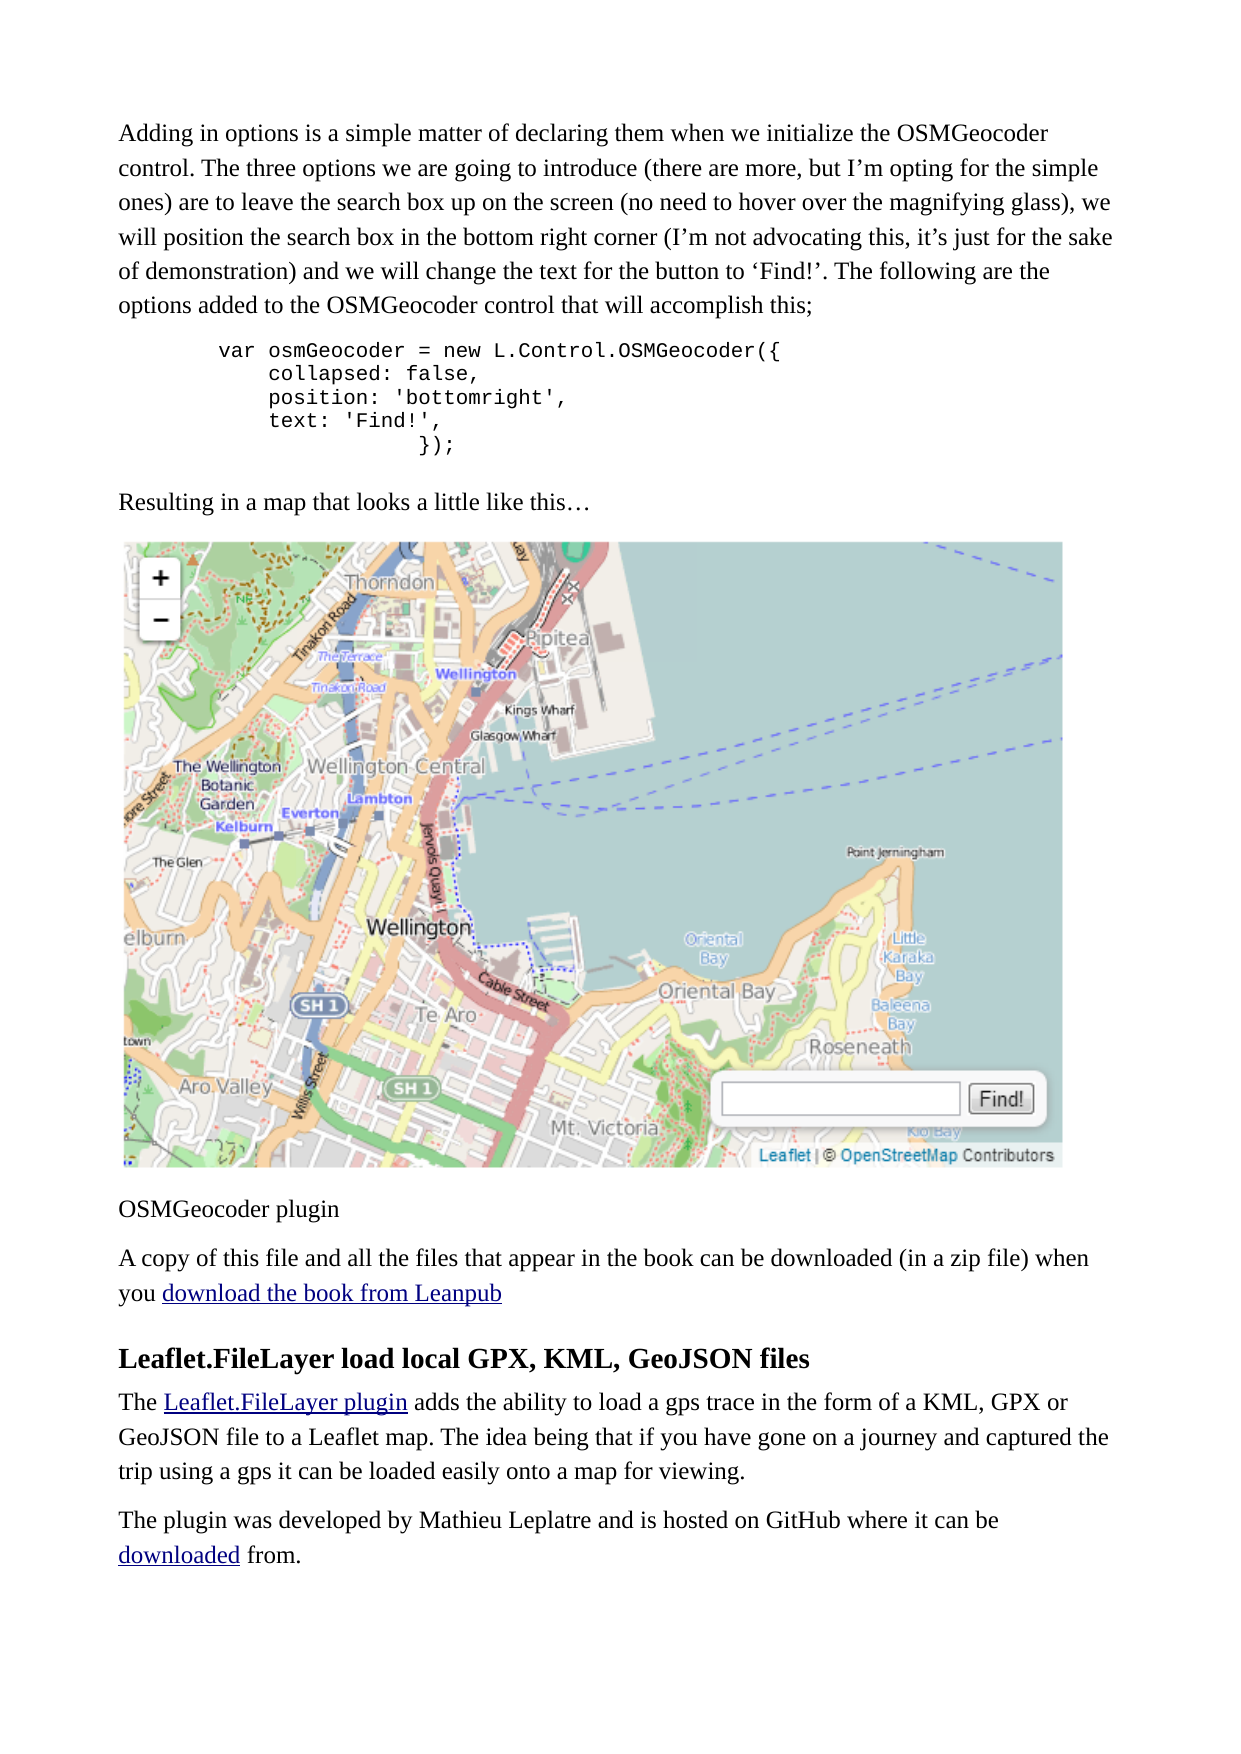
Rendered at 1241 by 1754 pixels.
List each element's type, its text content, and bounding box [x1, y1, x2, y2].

text var osmGeocoder = new L.Control.OSMGeocoder({ [118, 339, 1122, 363]
text The Leaflet.FileLayer plugin adds the ability to load a gps trace in the form of a KML, GPX or GeoJSON file to a Leaflet map. The idea being that if you have gone on a journey and captured the trip using a gps it can be loaded easily onto a map for viewing. [118, 1387, 1122, 1485]
text text: 'Find!', [118, 411, 1122, 434]
text A copy of this file and all the files that appear in the book can be downloaded (in a zip file) when you download the book from Leanpub [118, 1243, 1122, 1306]
text position: 'bottomright', [118, 387, 1122, 411]
picture [118, 536, 1069, 1174]
text The plugin was developed by Mathieu Leplatre and is hosted on GitHub where it can be downloaded from. [118, 1505, 1122, 1569]
text OSMGeocoder plugin [118, 1194, 1122, 1223]
text Adding in options is a simple matter of declaring them when we initialize the OSMGeocoder control. The three options we are going to introduce (there are more, but I’m opting for the simple ones) are to leave the search box up on the screen (no need to hover over the magnifying glass), we will position the search box in the bottom right corner (I’m not advocating this, it’s just for the sake of demonstration) and we will change the text for the button to ‘Find!’. The following are the options added to the OSMGeocoder control that will accomplish this; [118, 118, 1122, 319]
text collapsed: false, [118, 363, 1122, 387]
text }); [118, 434, 1122, 458]
text Resulting in a map that looks a little like this… [118, 487, 1122, 516]
subtitle Leaflet.FileLayer load local GPX, KML, GeoJSON files [118, 1341, 1122, 1375]
